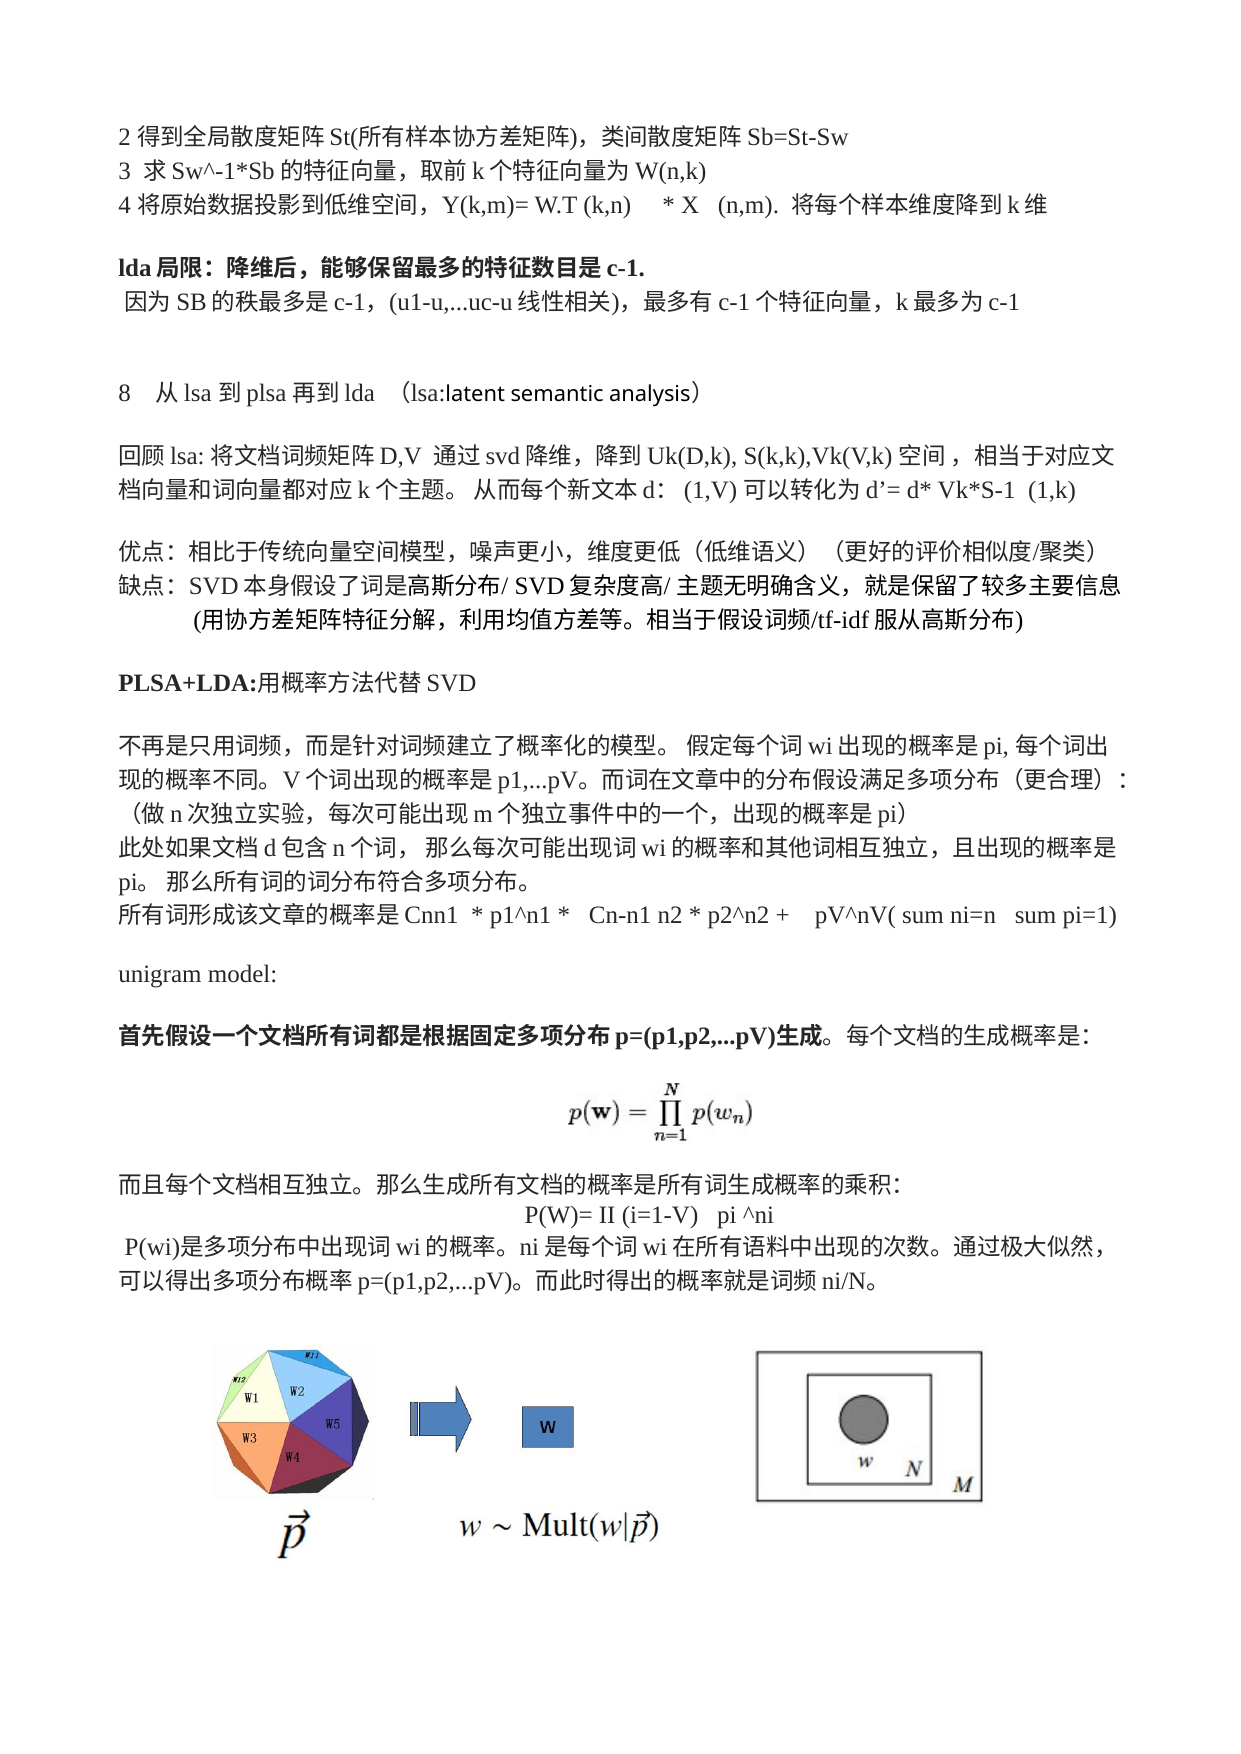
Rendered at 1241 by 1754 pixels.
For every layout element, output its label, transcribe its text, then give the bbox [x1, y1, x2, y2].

text 优点：相比于传统向量空间模型，噪声更小，维度更低（低维语义）（更好的评价相似度/聚类） [118, 533, 1122, 567]
text P(wi)是多项分布中出现词wi的概率。ni是每个词wi在所有语料中出现的次数。通过极大似然，可以得出多项分布概率p=(p1,p2,...pV)。而此时得出的概率就是词频ni/N。 [118, 1228, 1122, 1296]
text lda局限：降维后，能够保留最多的特征数目是c-1. [118, 249, 1122, 283]
text unigram model: [118, 959, 1122, 988]
text （做n次独立实验，每次可能出现m个独立事件中的一个，出现的概率是pi） [118, 795, 1122, 829]
picture [751, 1345, 989, 1508]
text 4 将原始数据投影到低维空间，Y(k,m)= W.T (k,n) * X (n,m). 将每个样本维度降到k维 [118, 186, 1122, 220]
text 因为SB的秩最多是c-1，(u1-u,...uc-u线性相关)，最多有c-1个特征向量，k最多为c-1 [118, 283, 1122, 317]
text 首先假设一个文档所有词都是根据固定多项分布p=(p1,p2,...pV)生成。每个文档的生成概率是： [118, 1017, 1122, 1051]
text (用协方差矩阵特征分解，利用均值方差等。相当于假设词频/tf-idf服从高斯分布) [118, 601, 1122, 635]
text 此处如果文档d包含n个词， 那么每次可能出现词wi的概率和其他词相互独立，且出现的概率是pi。 那么所有词的词分布符合多项分布。 [118, 829, 1122, 897]
text 不再是只用词频，而是针对词频建立了概率化的模型。 假定每个词wi出现的概率是pi, 每个词出现的概率不同。V个词出现的概率是p1,...pV。而词在文章中的分布假设满足多项分布（更合理）： [118, 727, 1122, 795]
text 2 得到全局散度矩阵St(所有样本协方差矩阵)，类间散度矩阵 Sb=St-Sw [118, 118, 1122, 152]
text 缺点：SVD本身假设了词是高斯分布/ SVD复杂度高/ 主题无明确含义，就是保留了较多主要信息 [118, 567, 1122, 601]
text 所有词形成该文章的概率是Cnn1 * p1^n1 * Cn-n1 n2 * p2^n2 + pV^nV( sum ni=n sum pi=1) [118, 897, 1122, 931]
picture [212, 1344, 663, 1562]
picture [567, 1082, 753, 1142]
text PLSA+LDA:用概率方法代替SVD [118, 664, 1122, 698]
text P(W)= II (i=1-V) pi ^ni [118, 1200, 1122, 1228]
text 回顾lsa: 将文档词频矩阵D,V 通过svd降维，降到Uk(D,k), S(k,k),Vk(V,k) 空间 ，相当于对应文档向量和词向量都对应k个主题。 从而每个新文本d： (1,V) 可以转化为 d’= d* Vk*S-1 (1,k) [118, 437, 1122, 505]
text 3 求Sw^-1*Sb的特征向量，取前k个特征向量为W(n,k) [118, 152, 1122, 186]
text 而且每个文档相互独立。那么生成所有文档的概率是所有词生成概率的乘积： [118, 1166, 1122, 1200]
text 8 从lsa 到plsa 再到lda （lsa:latent semantic analysis） [118, 374, 1122, 408]
